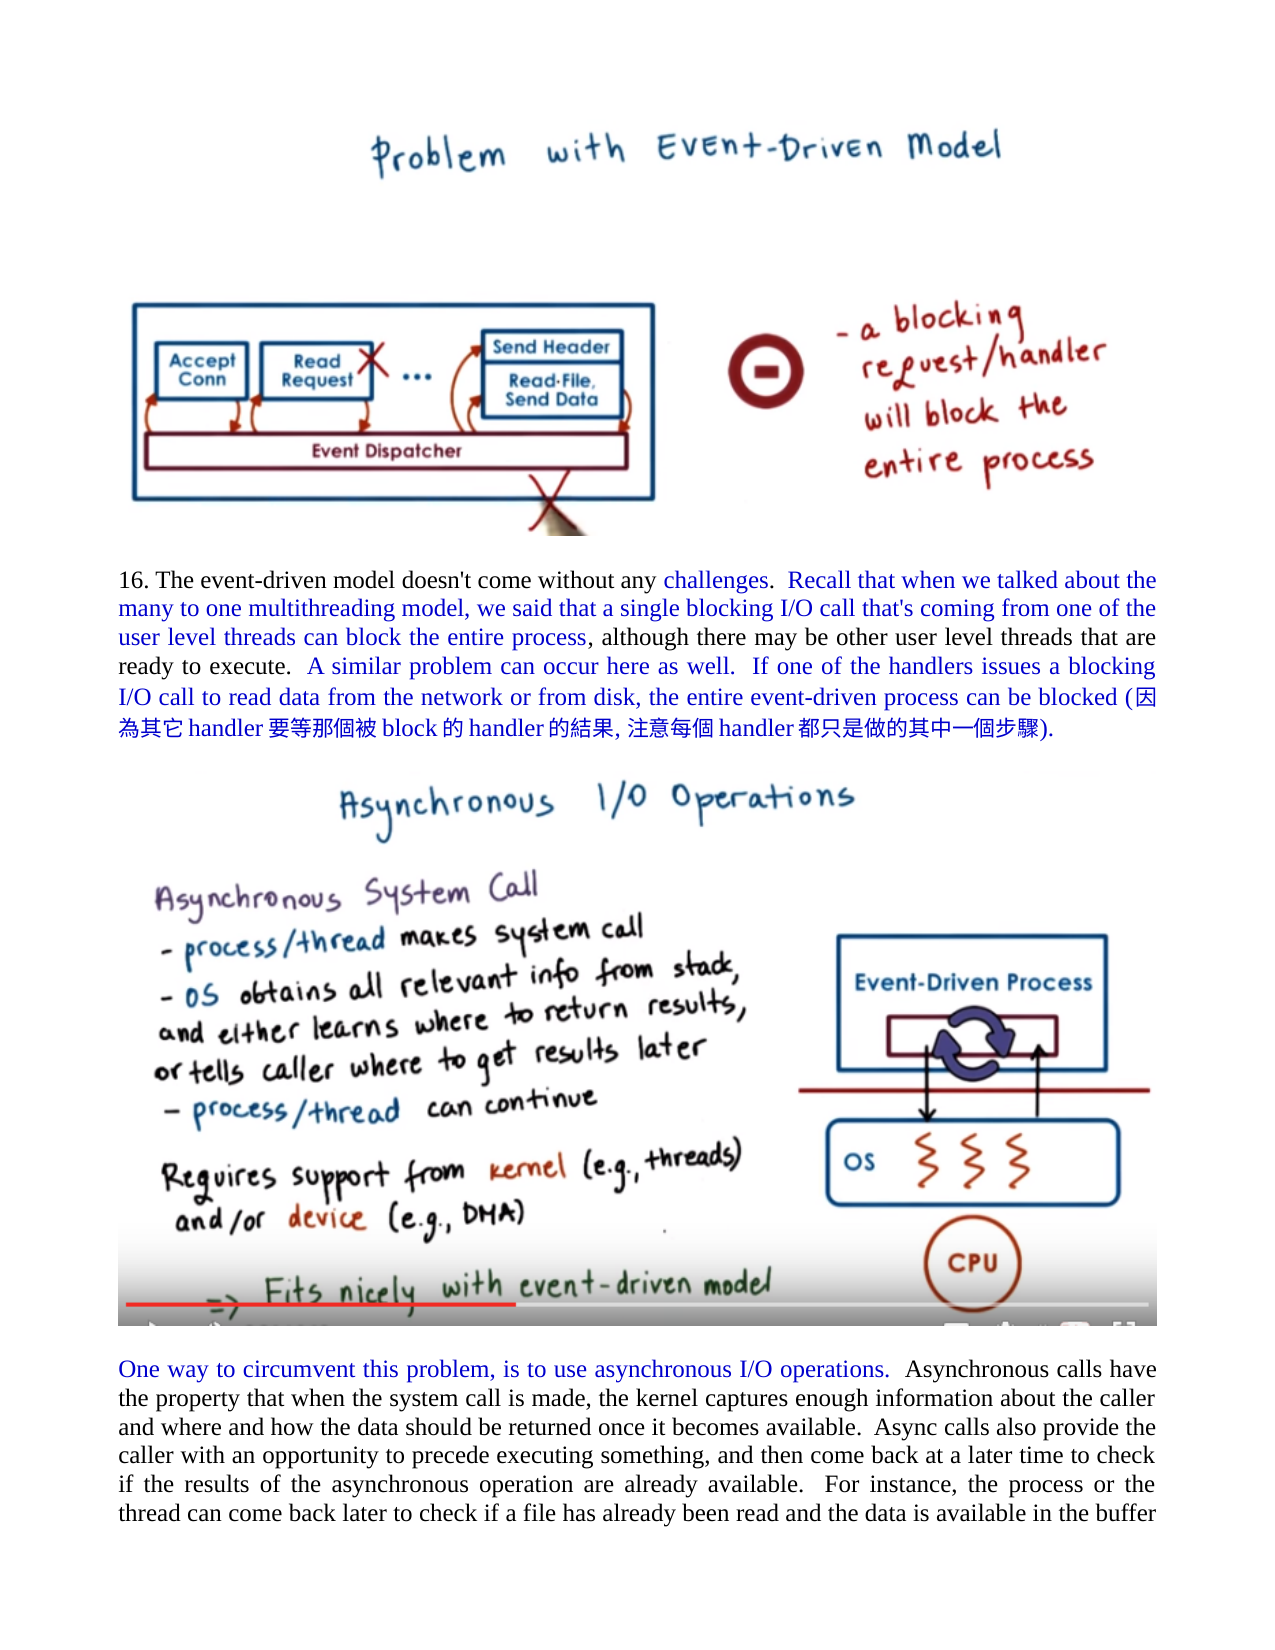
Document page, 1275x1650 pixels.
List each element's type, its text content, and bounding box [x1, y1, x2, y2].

text 16. The event-driven model doesn't come without any challenges. Recall that when we talked about the many to one multithreading model, we said that a single blocking I/O call that's coming from one of the user level threads can block the entire process, although there may be other user level threads that are ready to execute. A similar problem can occur here as well. If one of the handlers issues a blocking I/O call to read data from the network or from disk, the entire event-driven process can be blocked (因為其它handler要等那個被block的handler的結果, 注意每個handler都只是做的其中一個步驟). [118, 565, 1157, 743]
picture [118, 118, 1157, 536]
picture [118, 771, 1157, 1326]
text One way to circumvent this problem, is to use asynchronous I/O operations. Asynchronous calls have the property that when the system call is made, the kernel captures enough information about the caller and where and how the data should be returned once it becomes available. Async calls also provide the caller with an opportunity to precede executing something, and then come back at a later time to check if the results of the asynchronous operation are already available. For instance, the process or the thread can come back later to check if a file has already been read and the data is available in the buffer [118, 1354, 1157, 1527]
